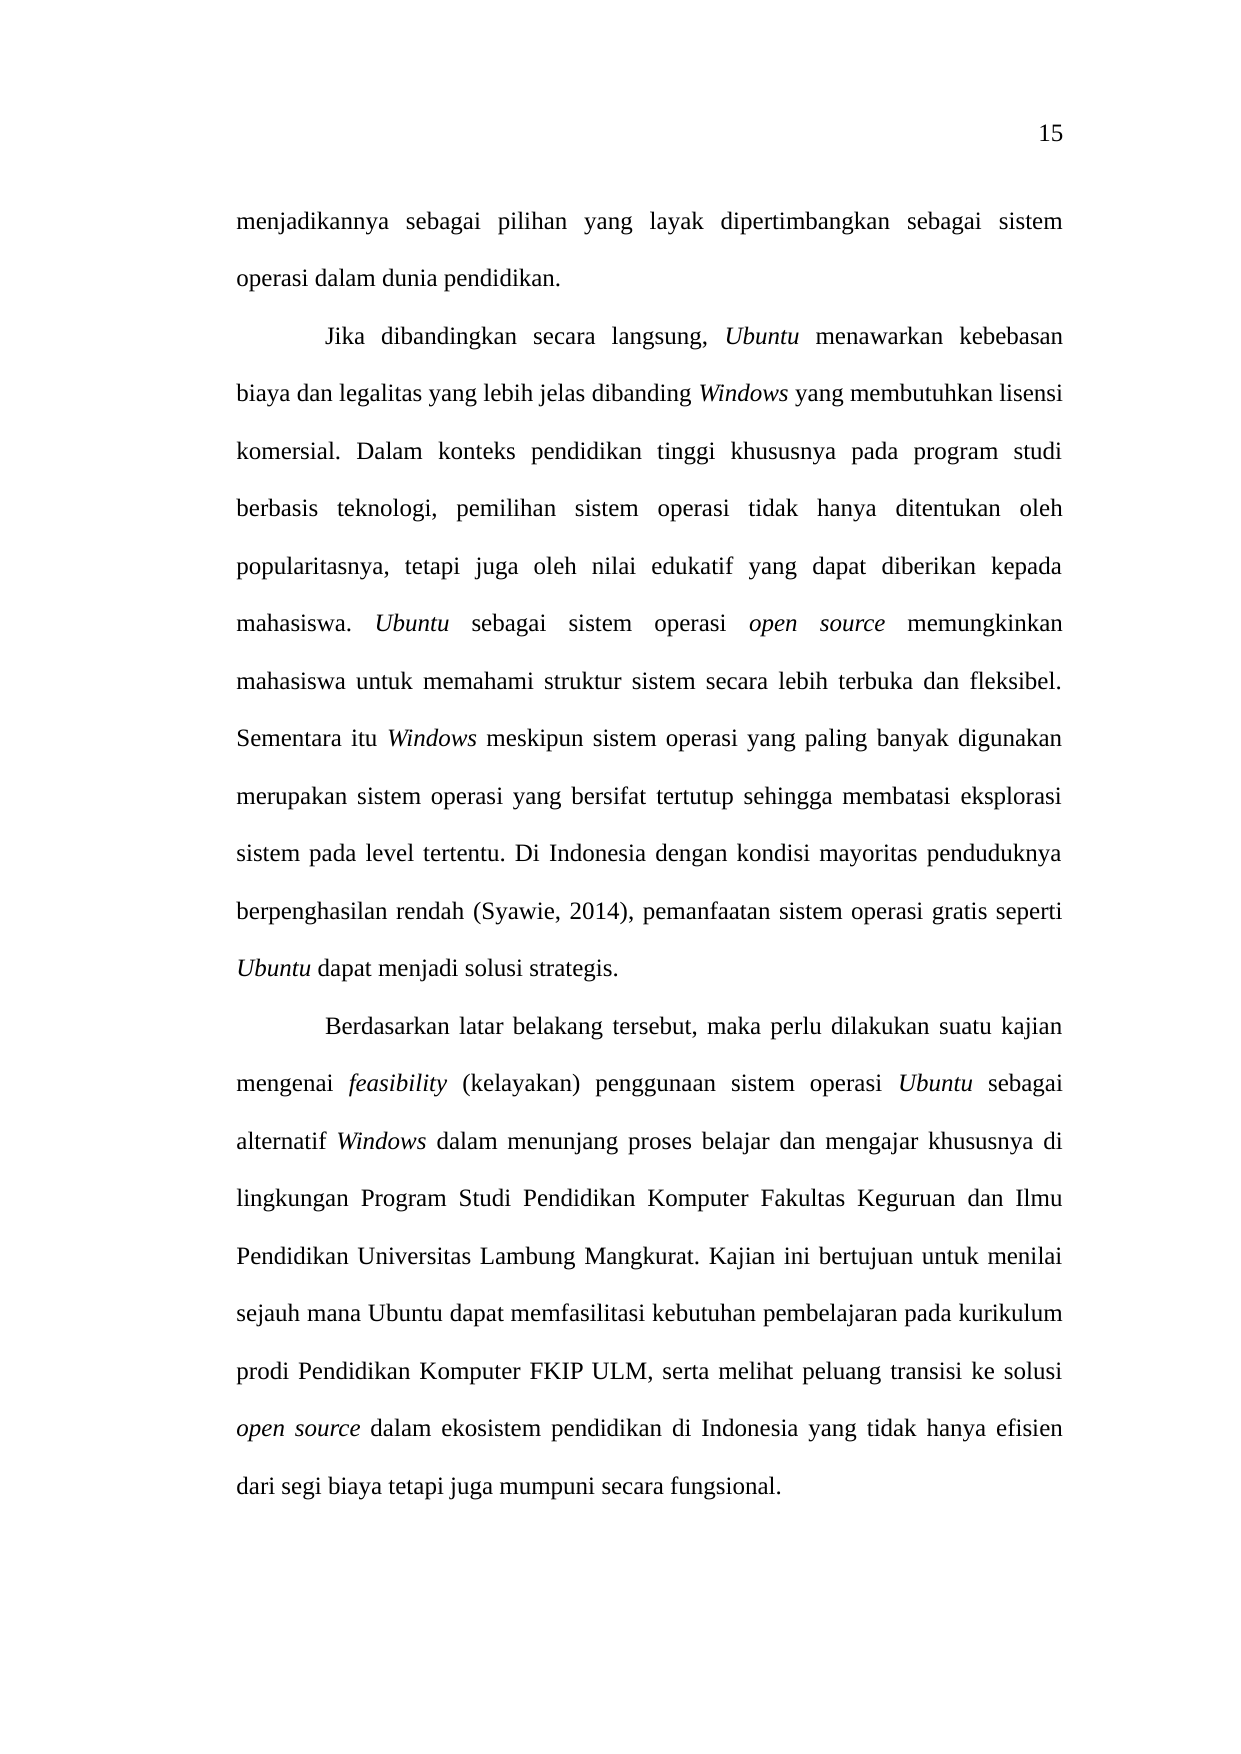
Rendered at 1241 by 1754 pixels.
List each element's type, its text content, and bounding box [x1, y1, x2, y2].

text menjadikannya sebagai pilihan yang layak dipertimbangkan sebagai sistem operasi dalam dunia pendidikan. [236, 206, 1063, 292]
text Jika dibandingkan secara langsung, Ubuntu menawarkan kebebasan biaya dan legalitas yang lebih jelas dibanding Windows yang membutuhkan lisensi komersial. Dalam konteks pendidikan tinggi khususnya pada program studi berbasis teknologi, pemilihan sistem operasi tidak hanya ditentukan oleh popularitasnya, tetapi juga oleh nilai edukatif yang dapat diberikan kepada mahasiswa. Ubuntu sebagai sistem operasi open source memungkinkan mahasiswa untuk memahami struktur sistem secara lebih terbuka dan fleksibel. Sementara itu Windows meskipun sistem operasi yang paling banyak digunakan merupakan sistem operasi yang bersifat tertutup sehingga membatasi eksplorasi sistem pada level tertentu. Di Indonesia dengan kondisi mayoritas penduduknya berpenghasilan rendah (Syawie, 2014), pemanfaatan sistem operasi gratis seperti Ubuntu dapat menjadi solusi strategis. [236, 321, 1063, 982]
text Berdasarkan latar belakang tersebut, maka perlu dilakukan suatu kajian mengenai feasibility (kelayakan) penggunaan sistem operasi Ubuntu sebagai alternatif Windows dalam menunjang proses belajar dan mengajar khususnya di lingkungan Program Studi Pendidikan Komputer Fakultas Keguruan dan Ilmu Pendidikan Universitas Lambung Mangkurat. Kajian ini bertujuan untuk menilai sejauh mana Ubuntu dapat memfasilitasi kebutuhan pembelajaran pada kurikulum prodi Pendidikan Komputer FKIP ULM, serta melihat peluang transisi ke solusi open source dalam ekosistem pendidikan di Indonesia yang tidak hanya efisien dari segi biaya tetapi juga mumpuni secara fungsional. [236, 1011, 1063, 1500]
